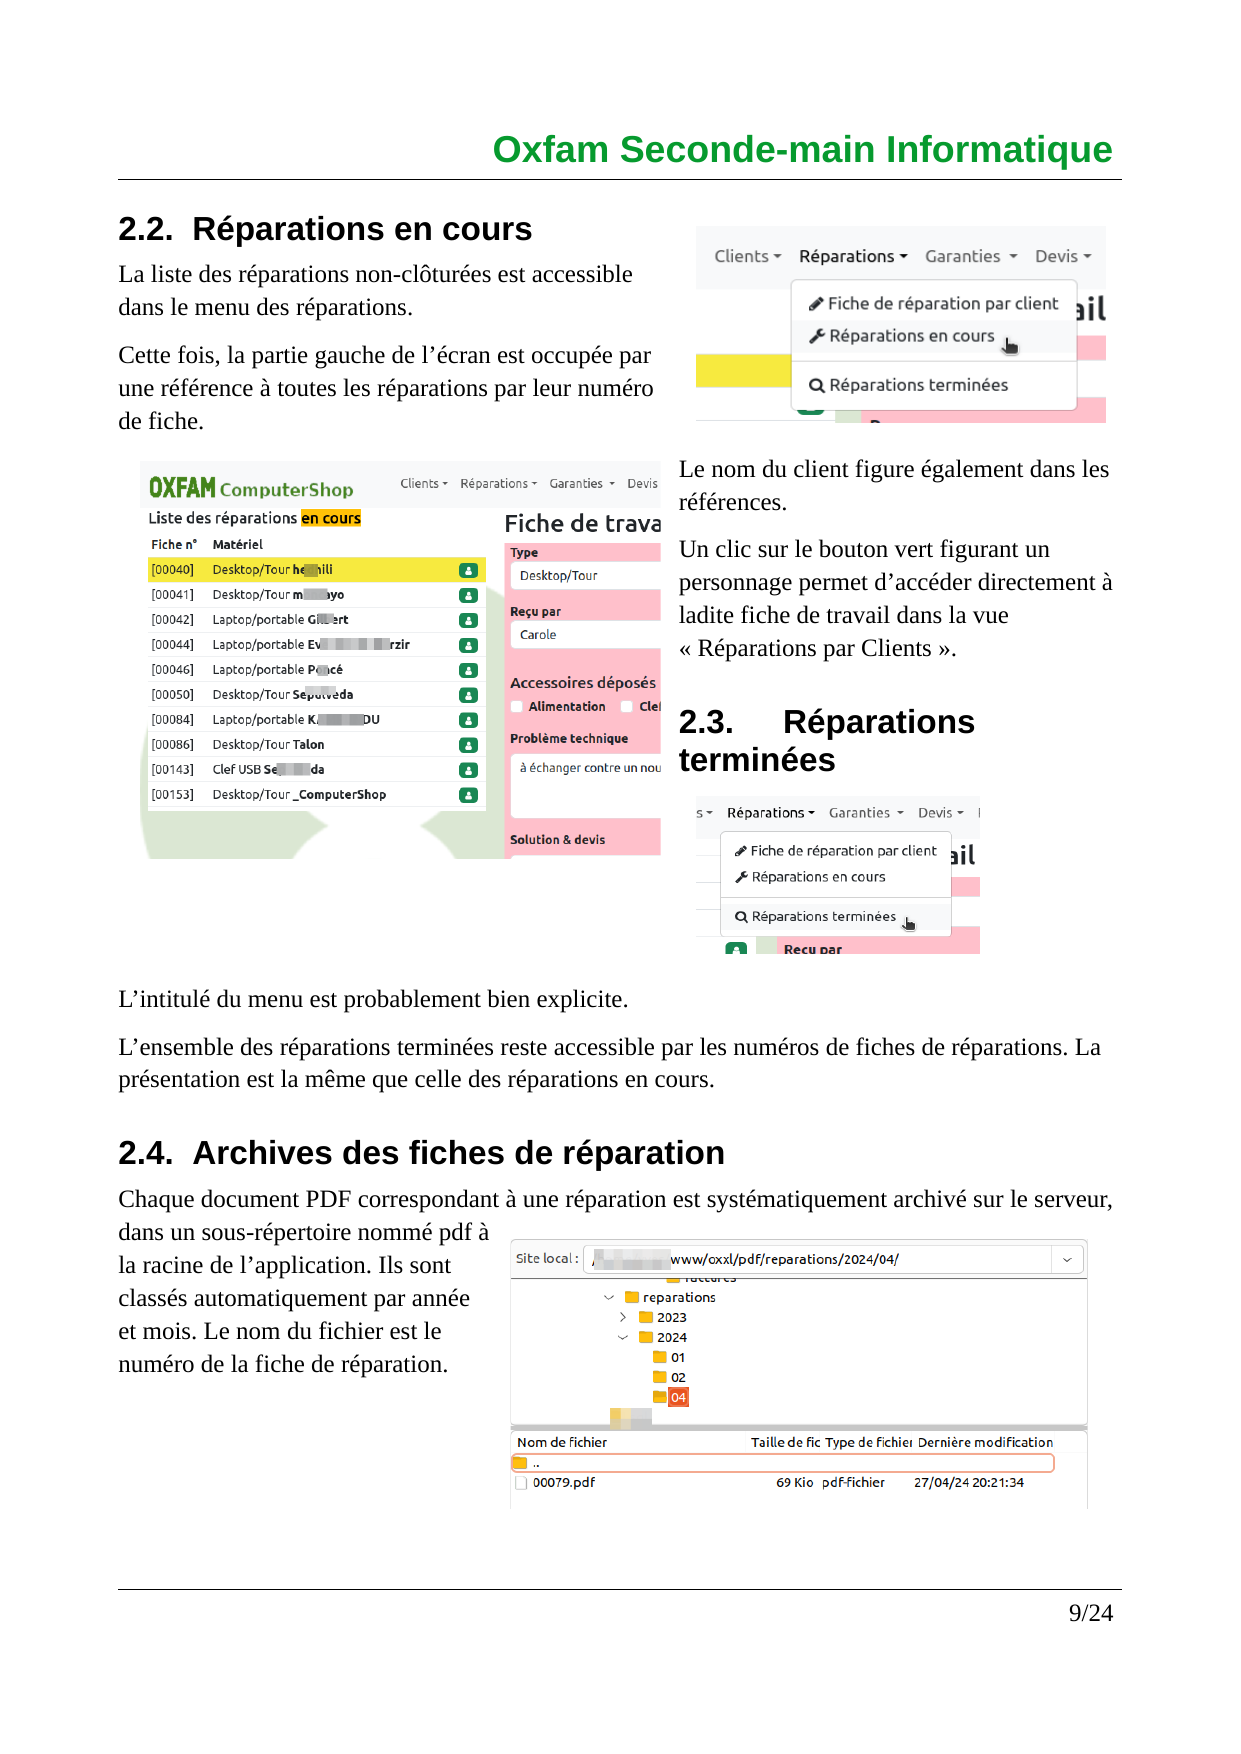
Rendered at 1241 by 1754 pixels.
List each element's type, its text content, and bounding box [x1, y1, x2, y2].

subtitle Archives des fiches de réparation [118, 1133, 1122, 1171]
picture [140, 461, 661, 859]
text L’intitulé du menu est probablement bien explicite. [118, 984, 1122, 1013]
text Le nom du client figure également dans les références. [118, 444, 1122, 876]
text Chaque document PDF correspondant à une réparation est systématiquement archivé sur le serveur, dans un sous-répertoire nommé pdf à la racine de l’application. Ils sont classés automatiquement par année et mois. Le nom du fichier est le numéro de la fiche de réparation. [118, 1184, 1122, 1526]
text L’ensemble des réparations terminées reste accessible par les numéros de fiches de réparations. La présentation est la même que celle des réparations en cours. [118, 1032, 1122, 1093]
picture [696, 226, 1106, 423]
picture [696, 796, 980, 954]
text Cette fois, la partie gauche de l’écran est occupée par une référence à toutes les réparations par leur numéro de fiche. [118, 340, 678, 435]
text Un clic sur le bouton vert figurant un personnage permet d’accéder directement à ladite fiche de travail dans la vue « Réparations par Clients ». [678, 534, 1122, 662]
picture [510, 1239, 1088, 1509]
subtitle Réparations terminées [118, 702, 1122, 971]
subtitle Réparations en cours [118, 208, 1123, 440]
text La liste des réparations non-clôturées est accessible dans le menu des réparations. [118, 259, 678, 321]
